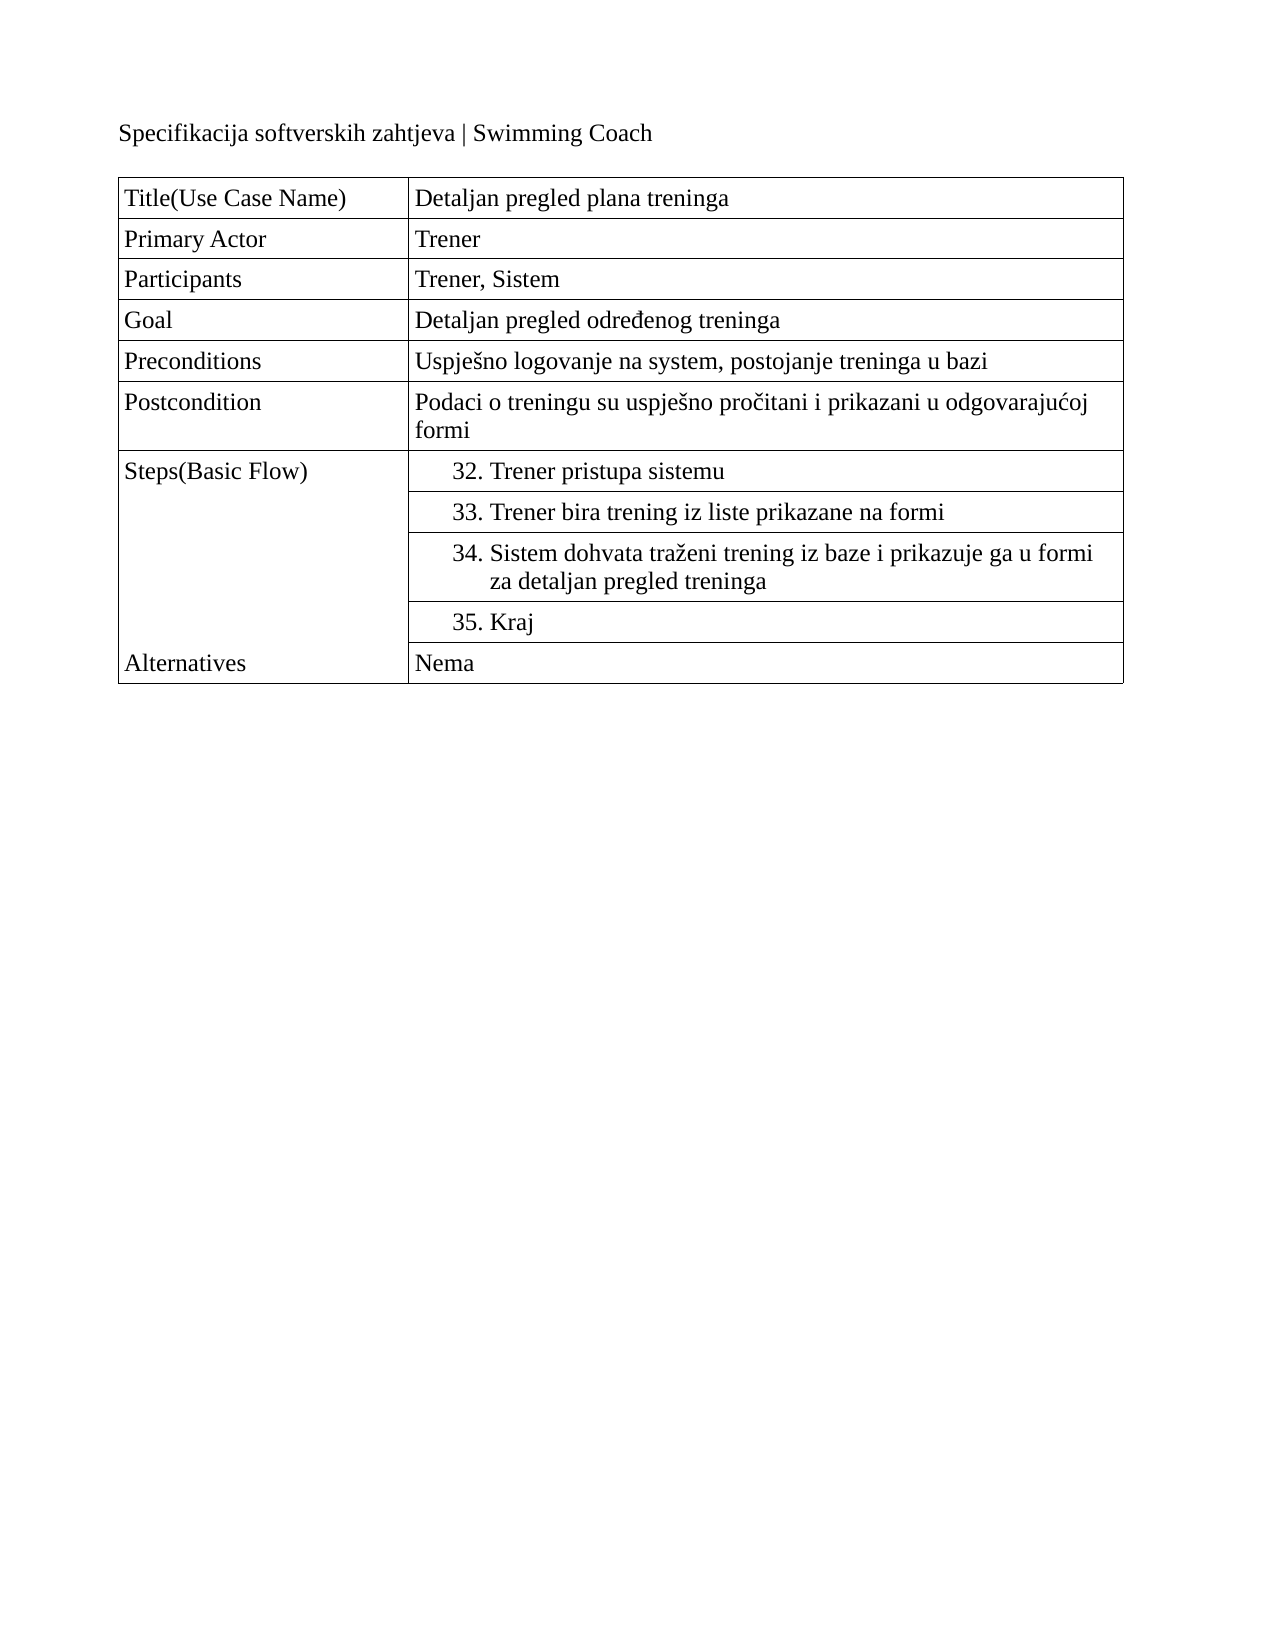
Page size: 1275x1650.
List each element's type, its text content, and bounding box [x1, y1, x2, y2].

table_cell Uspješno logovanje na system, postojanje treninga u bazi [409, 341, 1123, 381]
table_cell Detaljan pregled određenog treninga [409, 300, 1123, 340]
table_cell Kraj [409, 602, 1123, 642]
table_header Detaljan pregled plana treninga [409, 178, 1123, 218]
table_cell Alternatives [119, 642, 408, 682]
table_cell Trener [409, 219, 1123, 258]
table_cell Trener, Sistem [409, 259, 1123, 299]
table_cell Nema [409, 643, 1123, 682]
table_cell Primary Actor [119, 219, 408, 258]
table_cell Podaci o treningu su uspješno pročitani i prikazani u odgovarajućoj formi [409, 382, 1123, 450]
table_cell Preconditions [119, 341, 408, 381]
table_cell Goal [119, 300, 408, 340]
table_cell Steps(Basic Flow) [119, 451, 408, 642]
table_cell Postcondition [119, 382, 408, 450]
table_header Title(Use Case Name) [119, 178, 408, 218]
table_cell Trener pristupa sistemu [409, 451, 1123, 491]
table_cell Trener bira trening iz liste prikazane na formi [409, 492, 1123, 531]
table_cell Participants [119, 259, 408, 299]
table_cell Sistem dohvata traženi trening iz baze i prikazuje ga u formi za detaljan pregled treninga [409, 533, 1123, 601]
